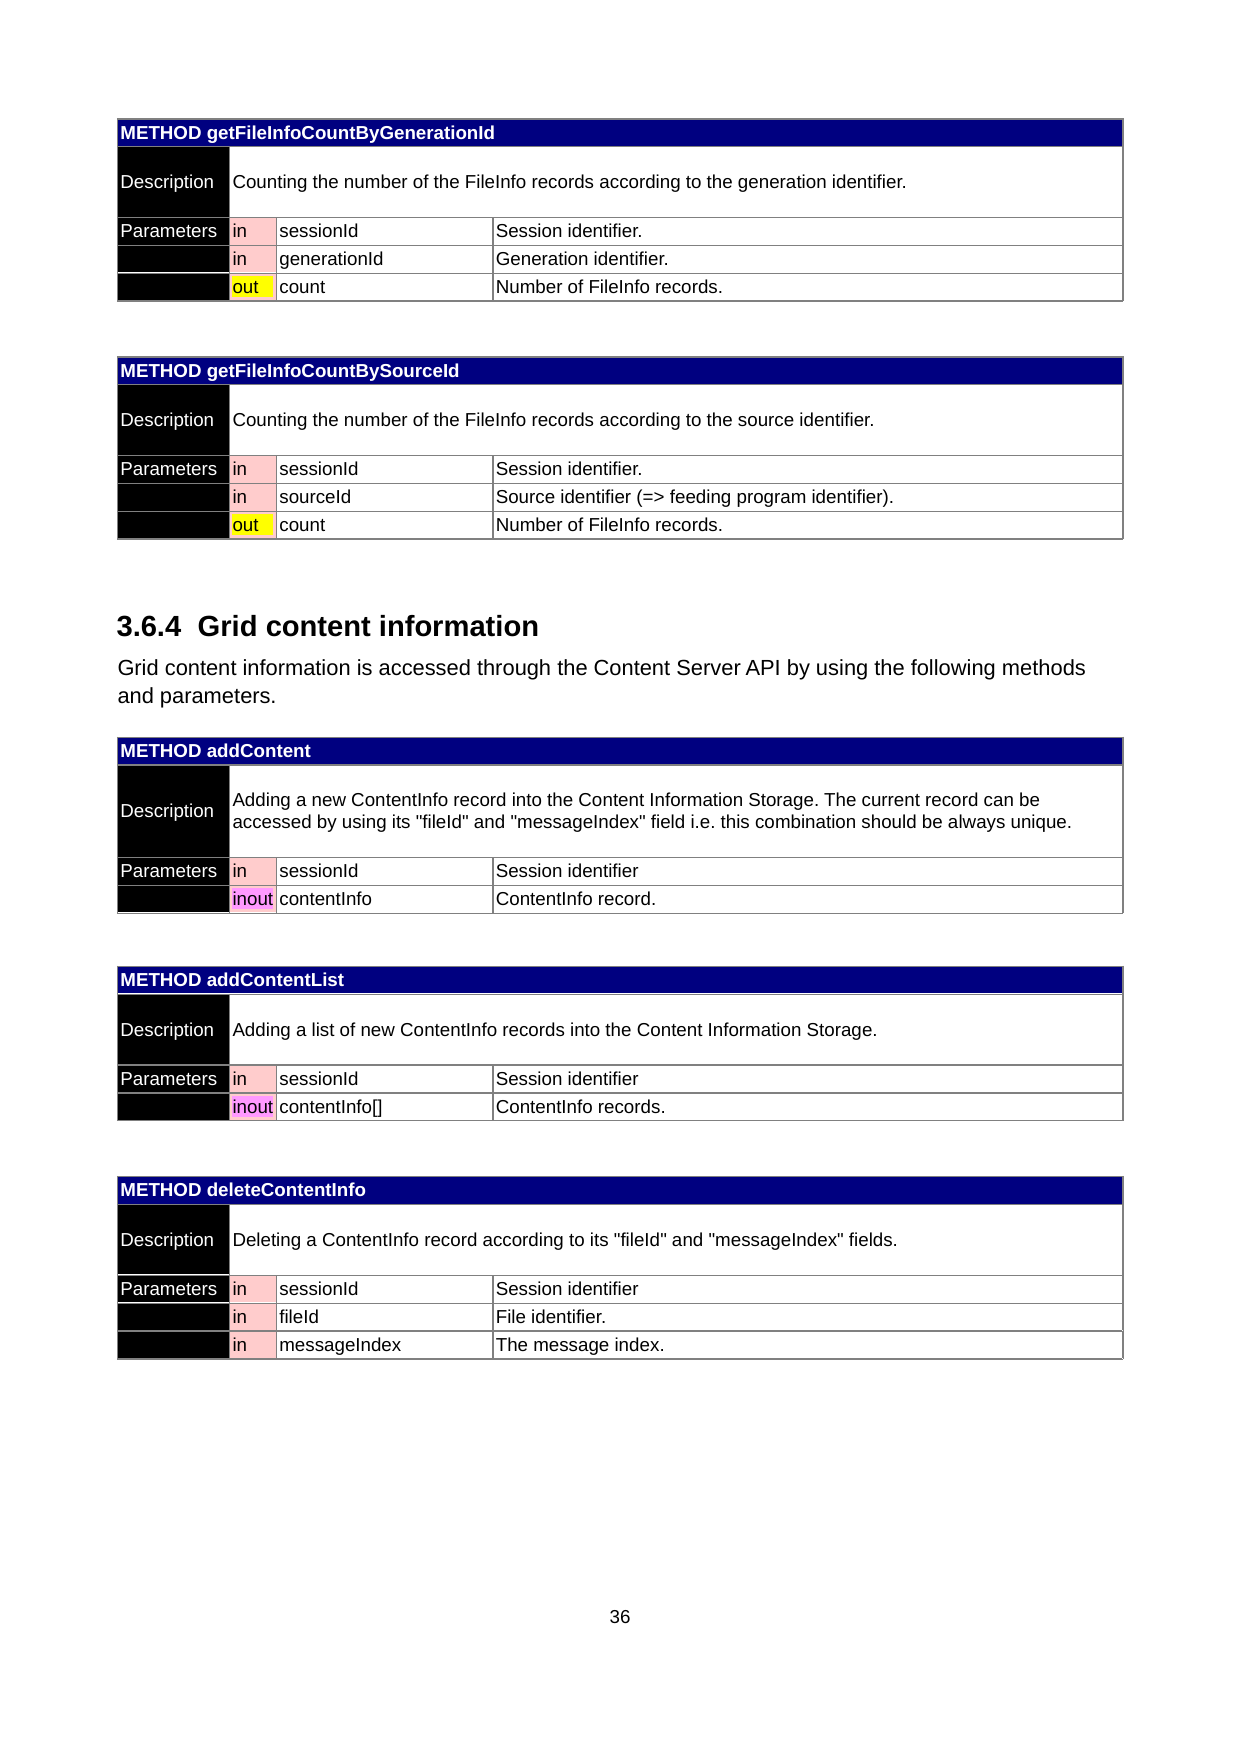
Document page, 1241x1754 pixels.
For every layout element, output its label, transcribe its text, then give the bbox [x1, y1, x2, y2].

table_cell sessionId [277, 858, 492, 885]
table_cell in [230, 456, 276, 483]
table_cell Session identifier [494, 1066, 1122, 1092]
table_cell Session identifier. [494, 218, 1122, 245]
table_cell sourceId [277, 484, 492, 511]
table_cell in [230, 218, 276, 245]
table_cell in [230, 1066, 276, 1092]
table_cell Counting the number of the FileInfo records according to the generation identifier. [230, 147, 1122, 217]
table_cell Session identifier [494, 858, 1122, 885]
table_cell Description [118, 1205, 229, 1274]
table_cell contentInfo [277, 886, 492, 912]
table_cell [118, 1332, 229, 1358]
table_header METHOD getFileInfoCountByGenerationId [118, 120, 1122, 146]
table_cell in [230, 484, 276, 511]
table_cell Parameters [118, 1066, 229, 1092]
subtitle Grid content information [108, 609, 1122, 642]
table_cell Number of FileInfo records. [494, 512, 1122, 538]
table_cell Counting the number of the FileInfo records according to the source identifier. [230, 385, 1122, 455]
table_header METHOD addContent [118, 738, 1122, 764]
table_cell inout [230, 886, 276, 912]
text Grid content information is accessed through the Content Server API by using the following methods and parameters. [117, 655, 1122, 708]
table_cell Adding a list of new ContentInfo records into the Content Information Storage. [230, 995, 1122, 1064]
table_cell Parameters [118, 218, 229, 245]
table_cell Adding a new ContentInfo record into the Content Information Storage. The current record can be accessed by using its "fileId" and "messageIndex" field i.e. this combination should be always unique. [230, 766, 1122, 857]
table_cell [118, 512, 229, 538]
table_cell ContentInfo record. [494, 886, 1122, 912]
table_cell Parameters [118, 858, 229, 885]
table_cell count [277, 274, 492, 300]
table_cell Source identifier (=> feeding program identifier). [494, 484, 1122, 511]
table_header METHOD getFileInfoCountBySourceId [118, 358, 1122, 384]
table_header METHOD addContentList [118, 967, 1122, 993]
table_cell in [230, 1332, 276, 1358]
table_cell inout [230, 1094, 276, 1120]
table_cell Deleting a ContentInfo record according to its "fileId" and "messageIndex" fields. [230, 1205, 1122, 1274]
table_cell messageIndex [277, 1332, 492, 1358]
table_cell Description [118, 766, 229, 857]
table_cell sessionId [277, 1066, 492, 1092]
table_cell The message index. [494, 1332, 1122, 1358]
table_cell [118, 274, 229, 300]
table_cell [118, 484, 229, 511]
table_cell [118, 886, 229, 912]
table_cell in [230, 246, 276, 272]
table_cell count [277, 512, 492, 538]
table_cell [118, 1094, 229, 1120]
table_cell Generation identifier. [494, 246, 1122, 272]
table_cell File identifier. [494, 1304, 1122, 1330]
table_cell fileId [277, 1304, 492, 1330]
table_cell Description [118, 995, 229, 1064]
table_cell in [230, 858, 276, 885]
table_cell out [230, 274, 276, 300]
table_cell contentInfo[] [277, 1094, 492, 1120]
table_header METHOD deleteContentInfo [118, 1177, 1122, 1204]
table_cell Parameters [118, 456, 229, 483]
table_cell Session identifier [494, 1276, 1122, 1302]
table_cell Description [118, 147, 229, 217]
table_cell sessionId [277, 1276, 492, 1302]
table_cell Description [118, 385, 229, 455]
table_cell generationId [277, 246, 492, 272]
table_cell [118, 1304, 229, 1330]
table_cell ContentInfo records. [494, 1094, 1122, 1120]
table_cell out [230, 512, 276, 538]
table_cell [118, 246, 229, 272]
table_cell Parameters [118, 1276, 229, 1302]
table_cell sessionId [277, 218, 492, 245]
table_cell in [230, 1304, 276, 1330]
table_cell in [230, 1276, 276, 1302]
table_cell Number of FileInfo records. [494, 274, 1122, 300]
table_cell sessionId [277, 456, 492, 483]
table_cell Session identifier. [494, 456, 1122, 483]
